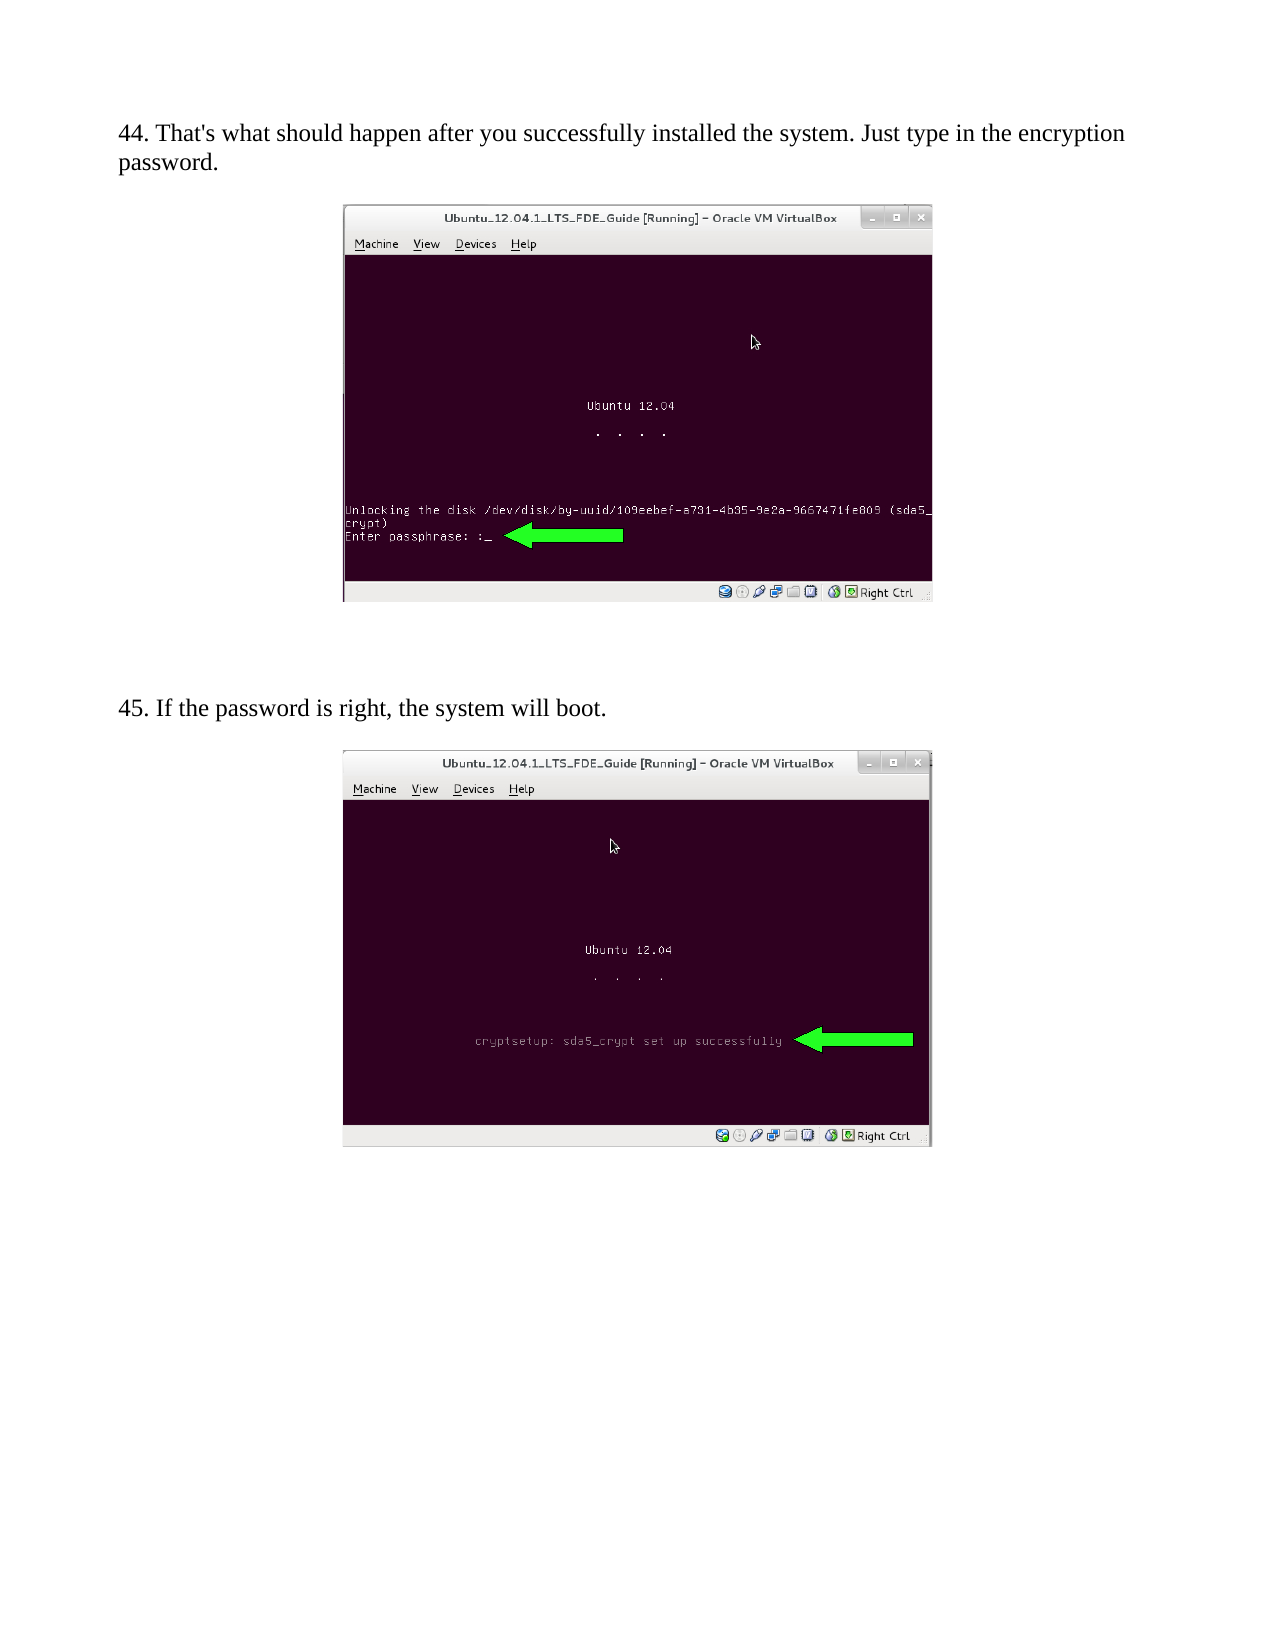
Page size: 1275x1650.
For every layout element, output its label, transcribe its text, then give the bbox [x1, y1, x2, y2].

text 44. That's what should happen after you successfully installed the system. Just type in the encryption password. [118, 118, 1157, 176]
picture [342, 750, 933, 1147]
text 45. If the password is right, the system will boot. [118, 693, 1157, 722]
picture [342, 204, 933, 602]
